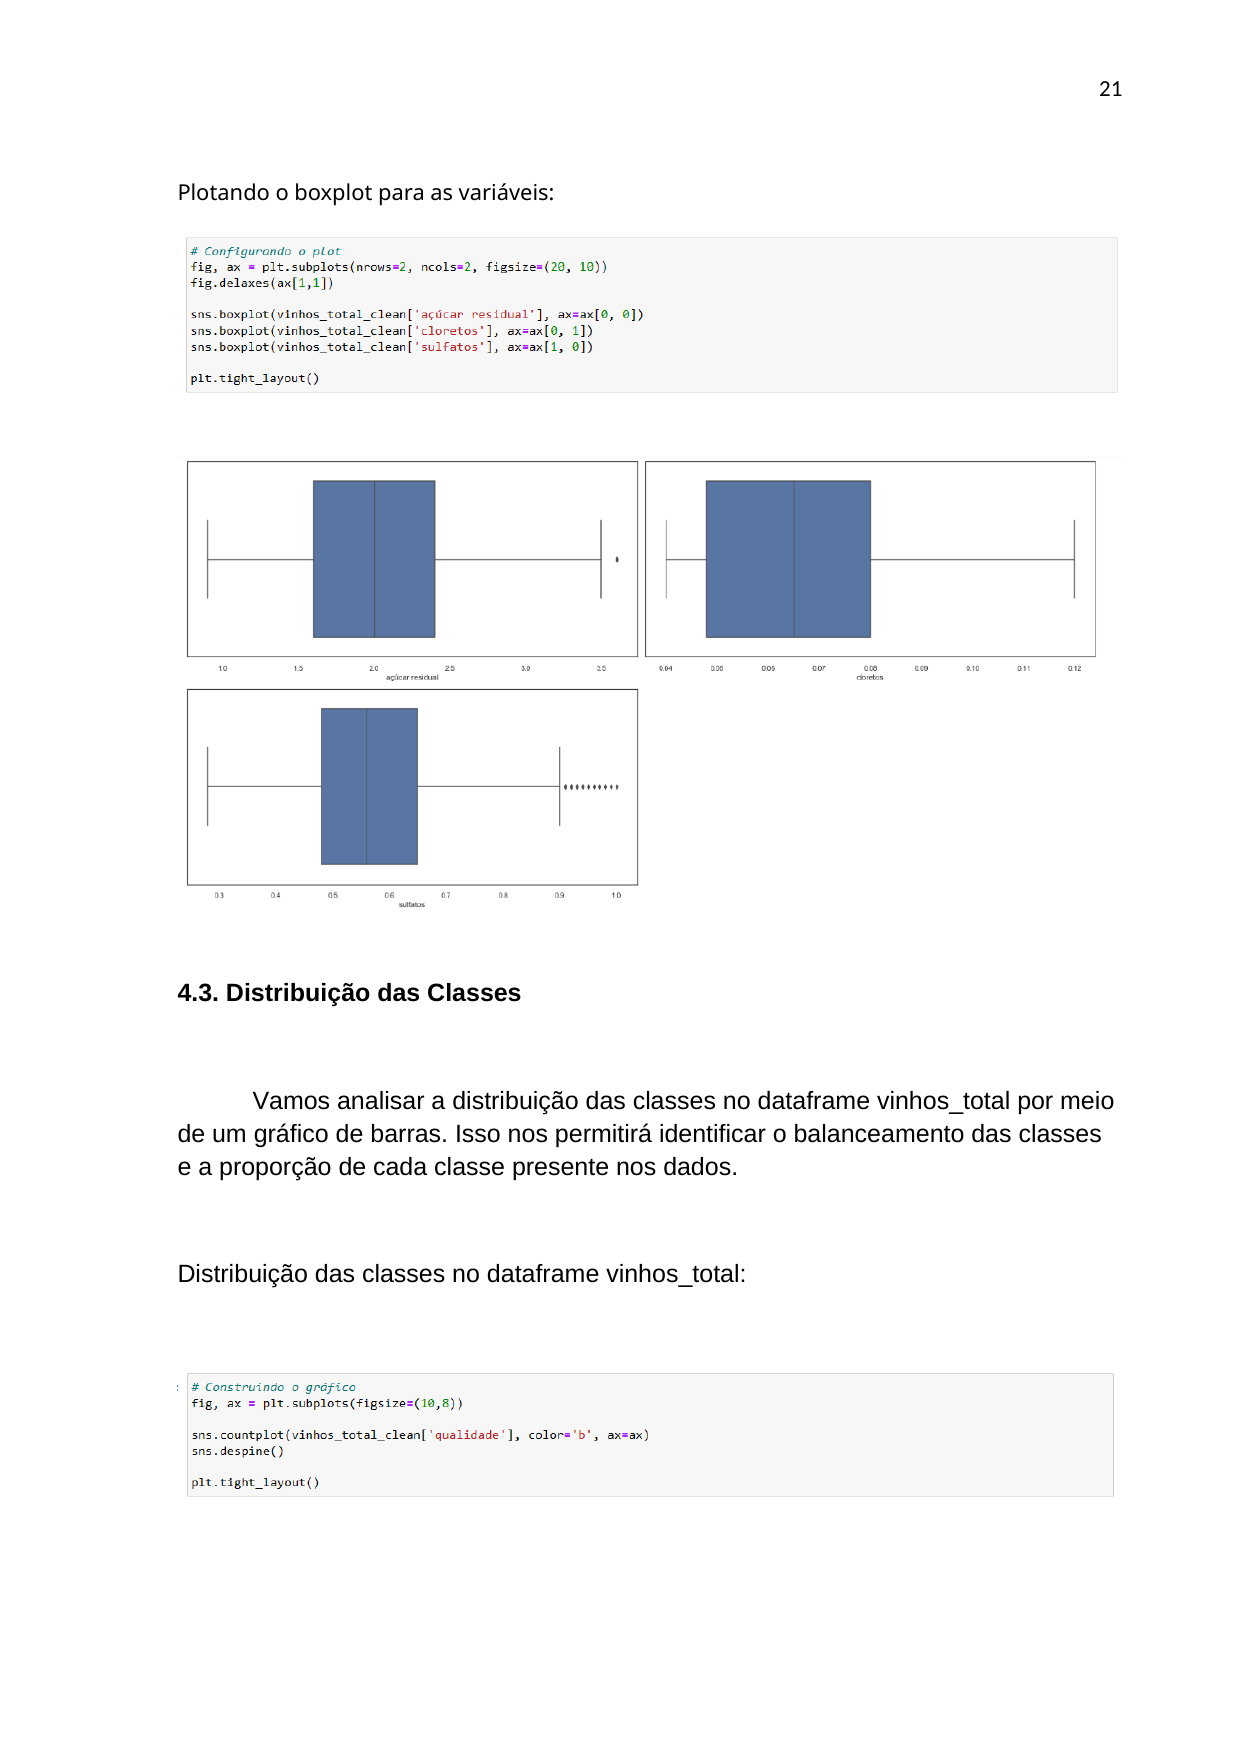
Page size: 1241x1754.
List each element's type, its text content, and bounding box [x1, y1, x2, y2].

text Distribuição das classes no dataframe vinhos_total: [177, 1259, 1122, 1288]
text Vamos analisar a distribuição das classes no dataframe vinhos_total por meio de um gráfico de barras. Isso nos permitirá identificar o balanceamento das classes e a proporção de cada classe presente nos dados. [177, 1086, 1122, 1181]
picture [177, 1367, 1123, 1497]
picture [177, 232, 1123, 398]
text Plotando o boxplot para as variáveis: [177, 177, 1122, 207]
picture [177, 456, 1123, 920]
text 4.3. Distribuição das Classes [177, 978, 1122, 1007]
